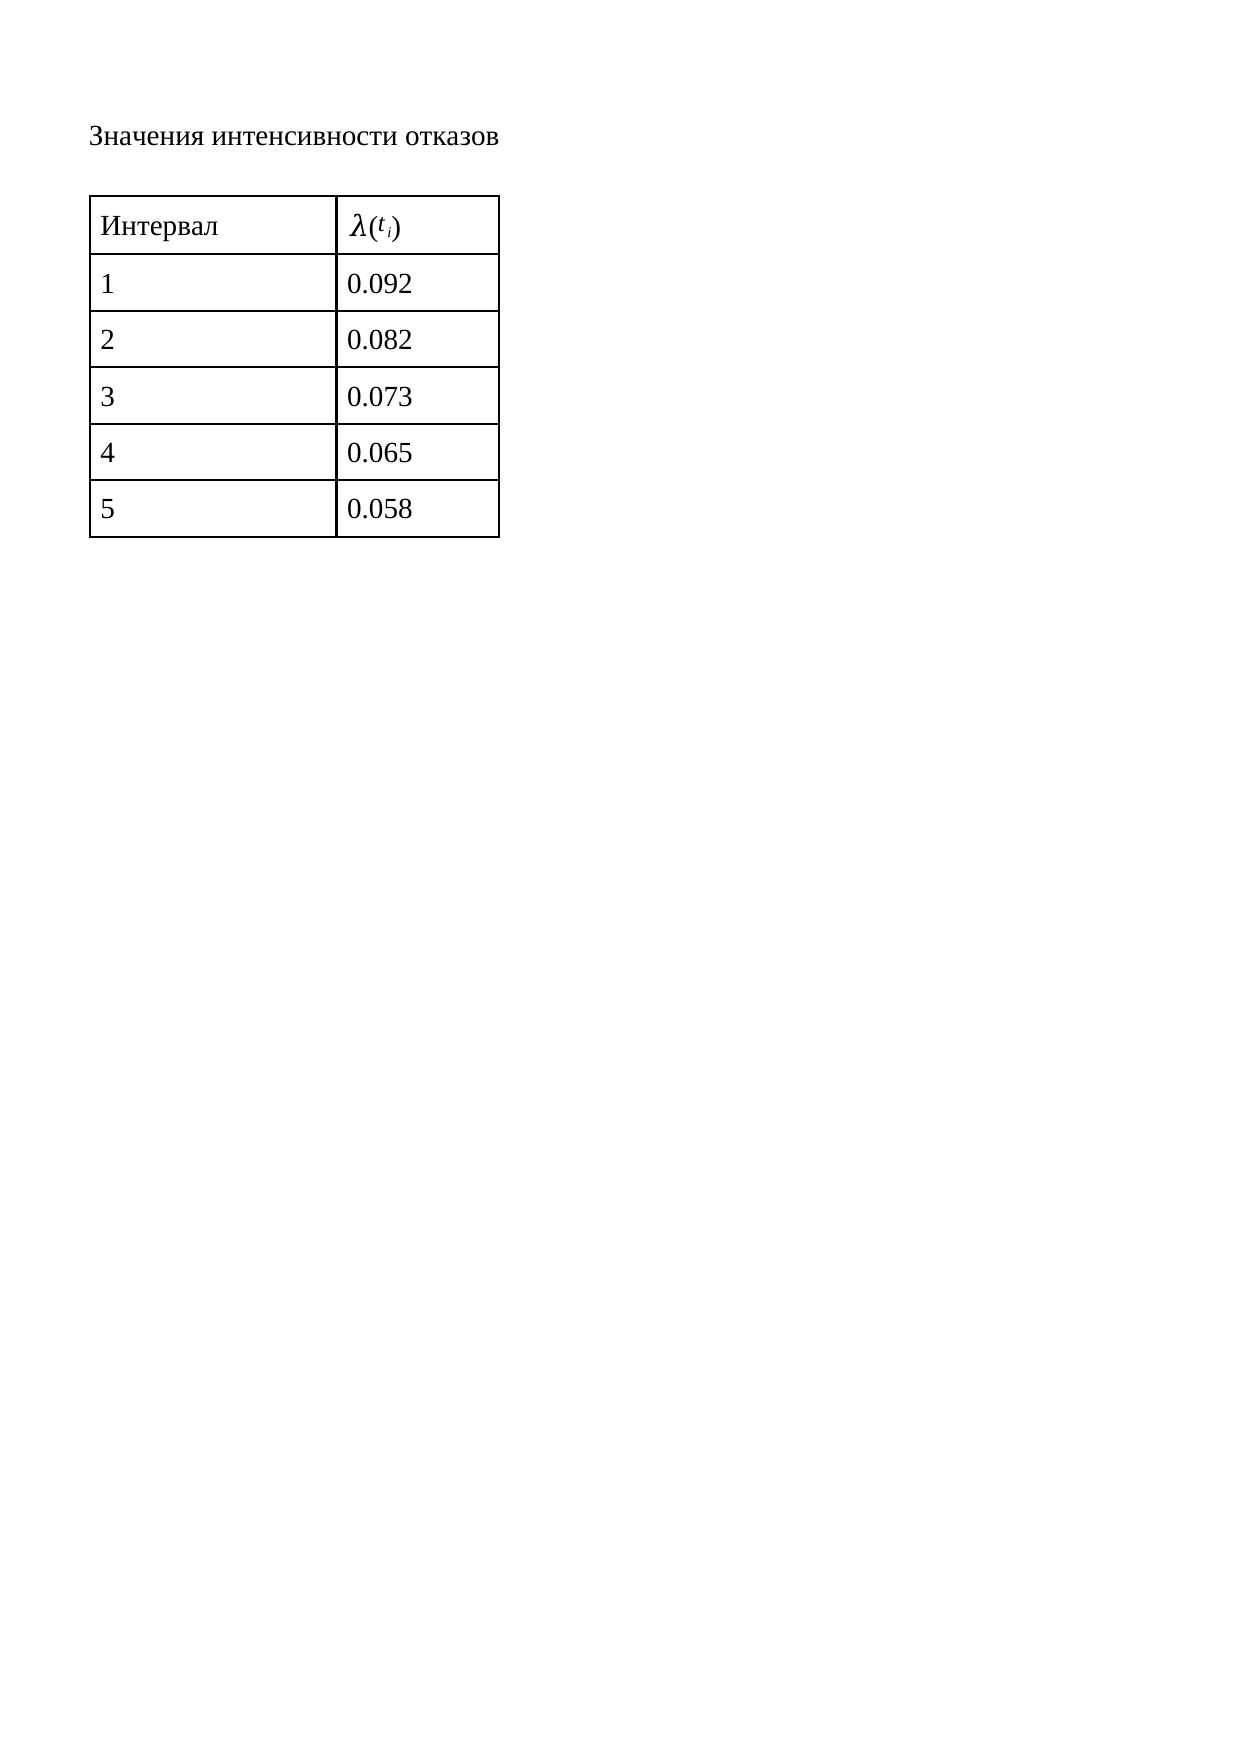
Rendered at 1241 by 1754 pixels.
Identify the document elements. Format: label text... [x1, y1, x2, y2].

text Значения интенсивности отказов [89, 118, 1181, 152]
table_cell 1 [91, 255, 335, 310]
table_cell 0.092 [338, 255, 498, 310]
table_cell 0.058 [338, 481, 498, 536]
table_cell 3 [91, 368, 335, 423]
table_cell 2 [91, 312, 335, 366]
table_cell 4 [91, 425, 335, 479]
table_header Интервал [91, 197, 335, 253]
table_cell 5 [91, 481, 335, 536]
table_cell 0.073 [338, 368, 498, 423]
table_header 𝜆() [338, 197, 498, 253]
table_cell 0.065 [338, 425, 498, 479]
table_cell 0.082 [338, 312, 498, 366]
